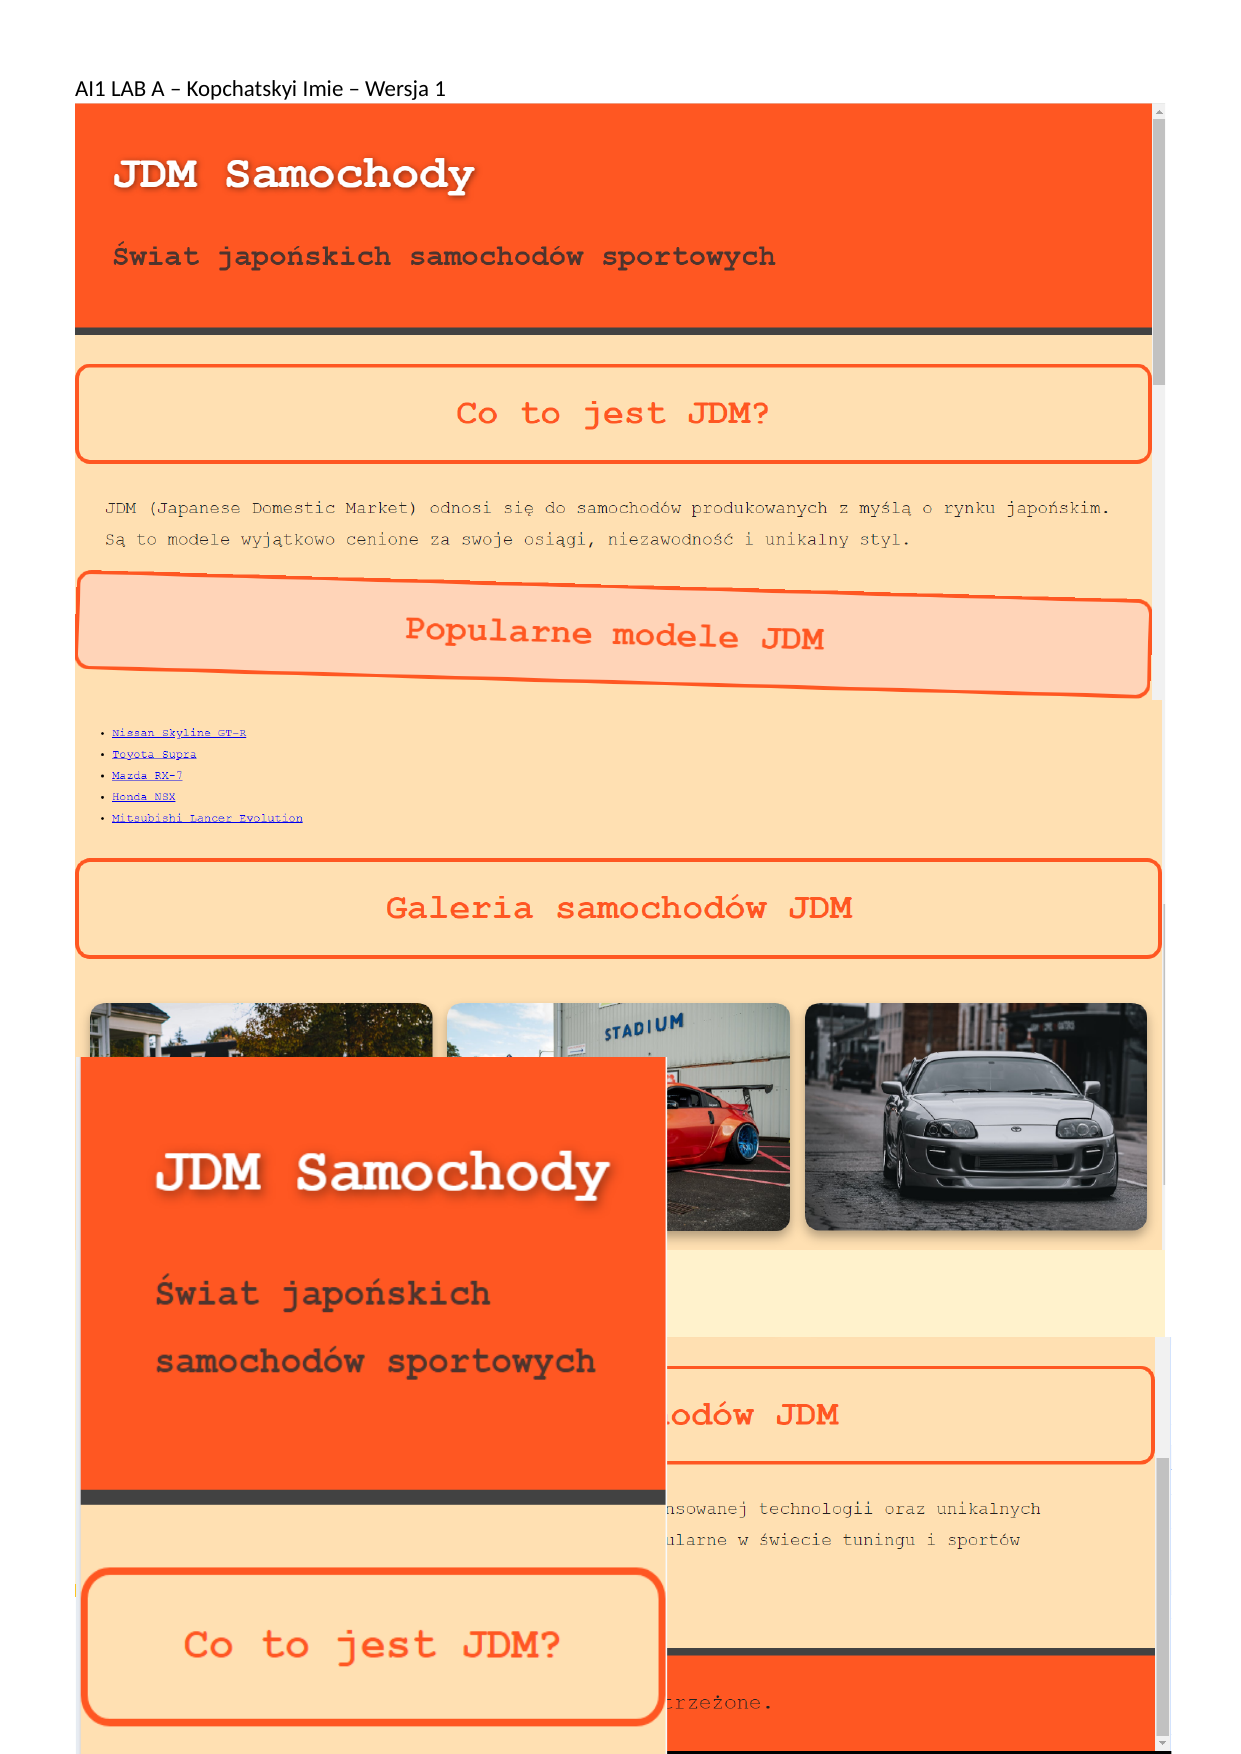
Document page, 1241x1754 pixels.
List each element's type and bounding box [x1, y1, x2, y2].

picture [75, 101, 1172, 1754]
